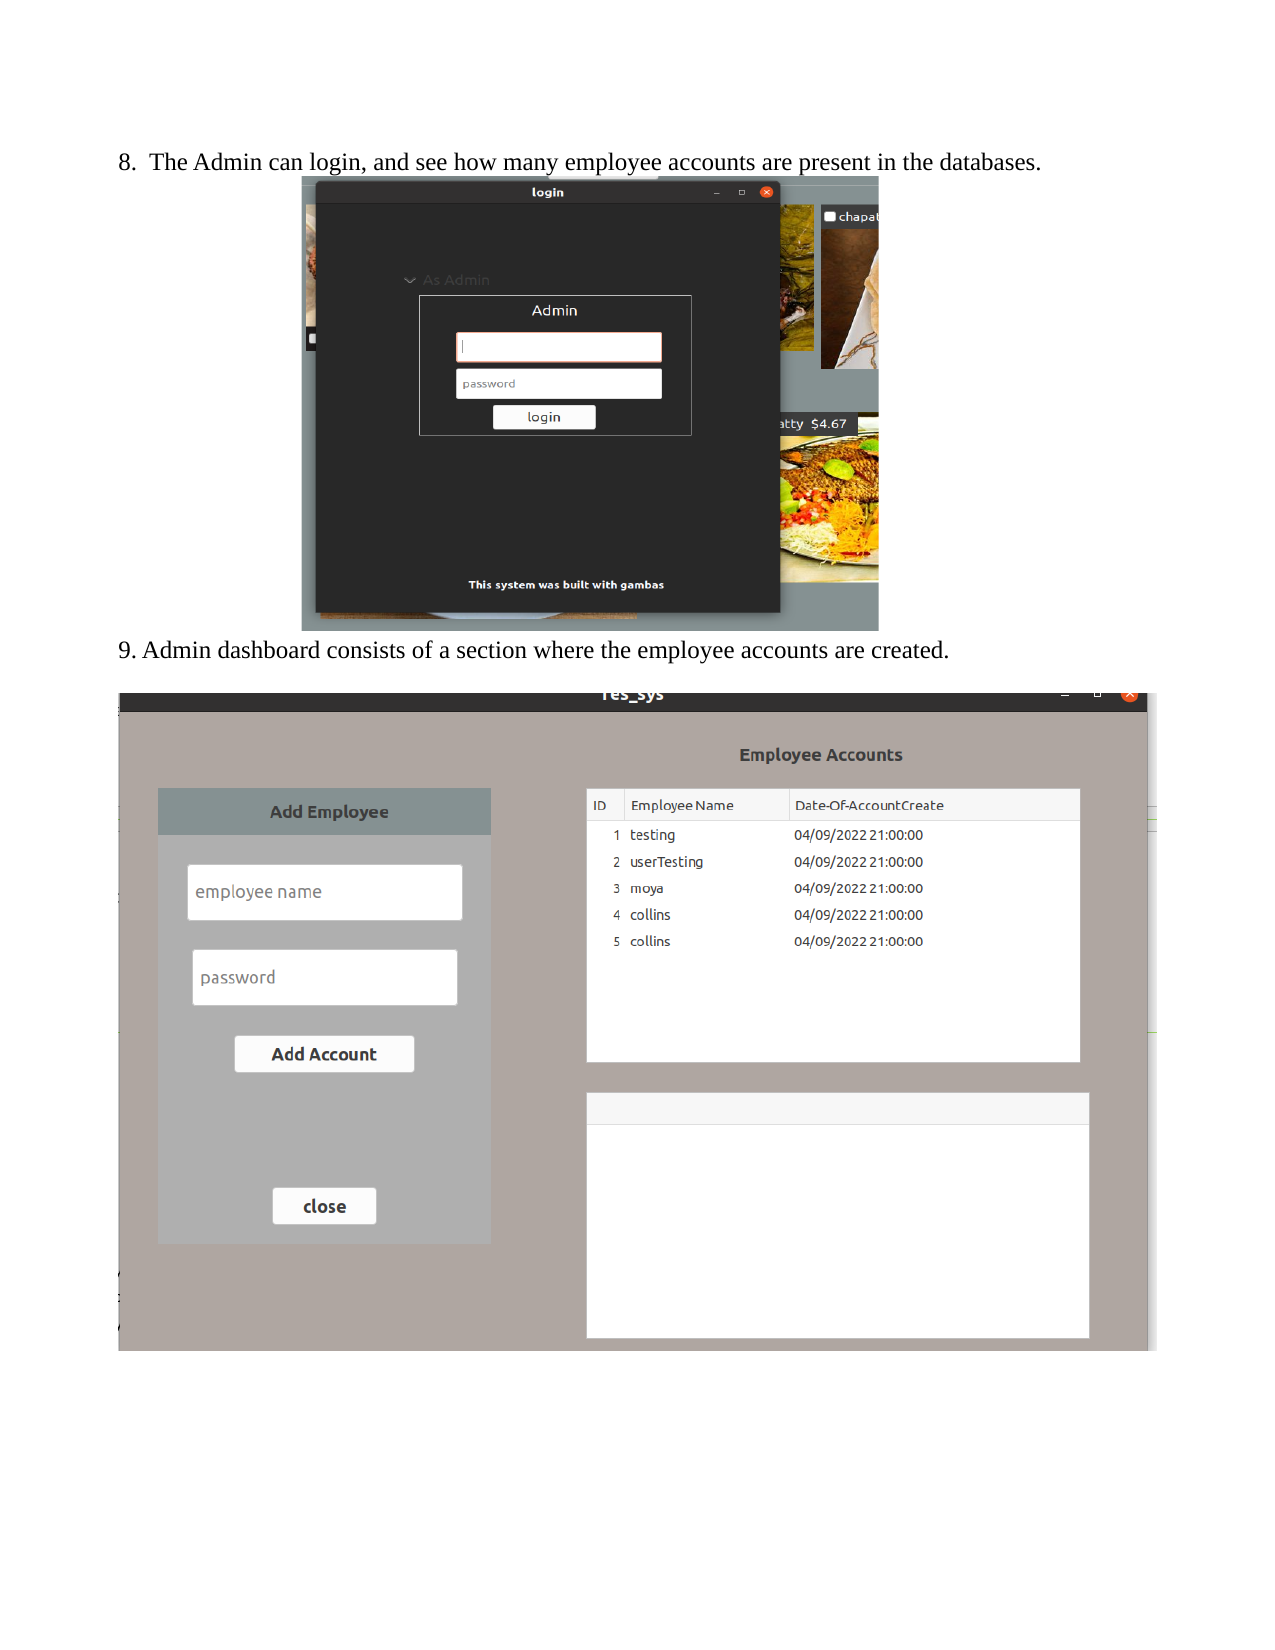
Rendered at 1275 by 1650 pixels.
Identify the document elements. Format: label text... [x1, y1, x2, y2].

text 9. Admin dashboard consists of a section where the employee accounts are created. [118, 636, 1157, 664]
picture [301, 176, 879, 631]
text 8. The Admin can login, and see how many employee accounts are present in the databases. [118, 147, 1157, 176]
picture [118, 693, 1157, 1351]
